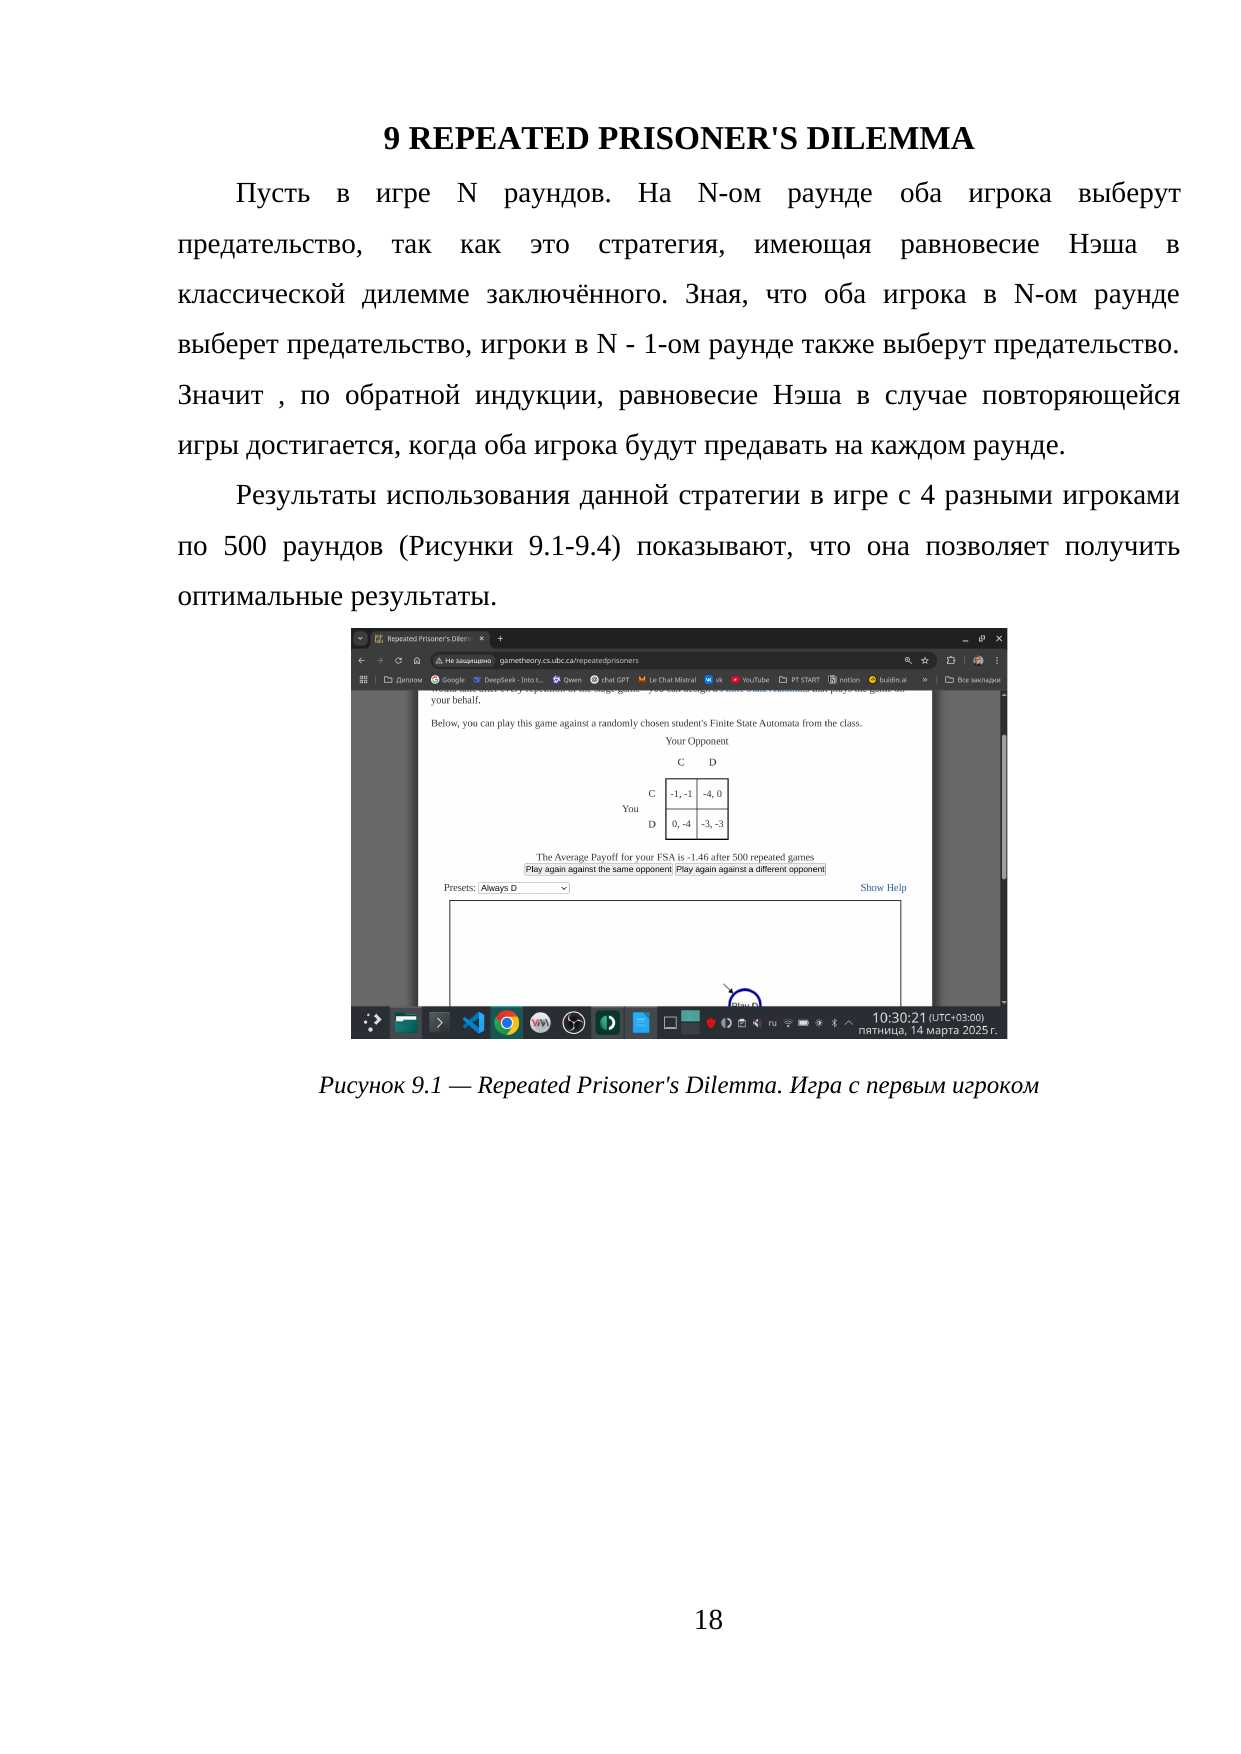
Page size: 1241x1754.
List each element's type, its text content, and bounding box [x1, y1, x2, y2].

picture [351, 628, 1008, 1039]
text Результаты использования данной стратегии в игре с 4 разными игроками по 500 раундов (Рисунки 9.1-9.4) показывают, что она позволяет получить оптимальные результаты. [177, 477, 1181, 612]
text Пусть в игре N раундов. На N-ом раунде оба игрока выберут предательство, так как это стратегия, имеющая равновесие Нэша в классической дилемме заключённого. Зная, что оба игрока в N-ом раунде выберет предательство, игроки в N - 1-ом раунде также выберут предательство. Значит , по обратной индукции, равновесие Нэша в случае повторяющейся игры достигается, когда оба игрока будут предавать на каждом раунде. [177, 176, 1181, 461]
subtitle 9 REPEATED PRISONER'S DILEMMA [177, 118, 1181, 156]
text Рисунок 9.1 — Repeated Prisoner's Dilemma. Игра с первым игроком [177, 628, 1181, 1099]
